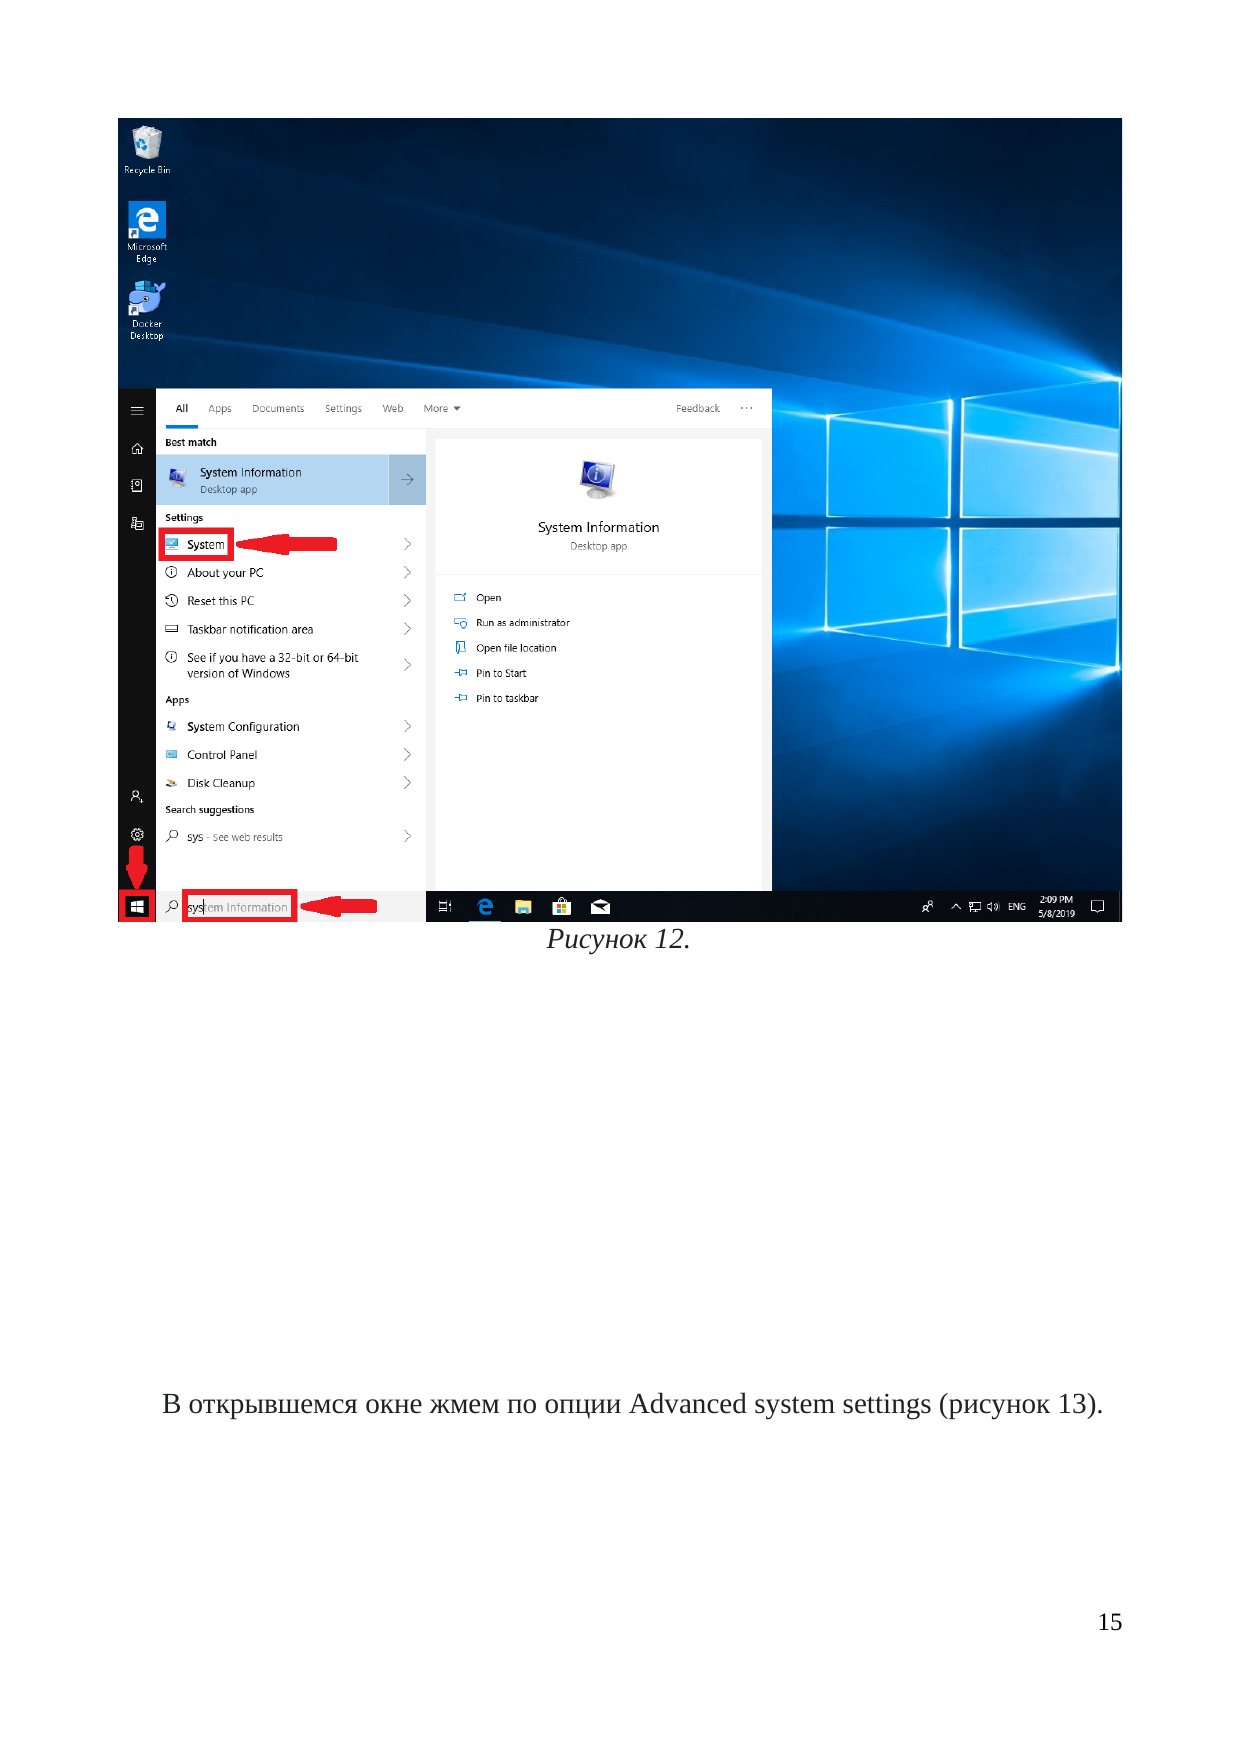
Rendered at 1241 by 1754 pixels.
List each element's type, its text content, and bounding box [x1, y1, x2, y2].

text Рисунок 12. [118, 922, 1122, 955]
picture [118, 118, 1123, 922]
text В открывшемся окне жмем по опции Advanced system settings (рисунок 13). [118, 1386, 1122, 1419]
